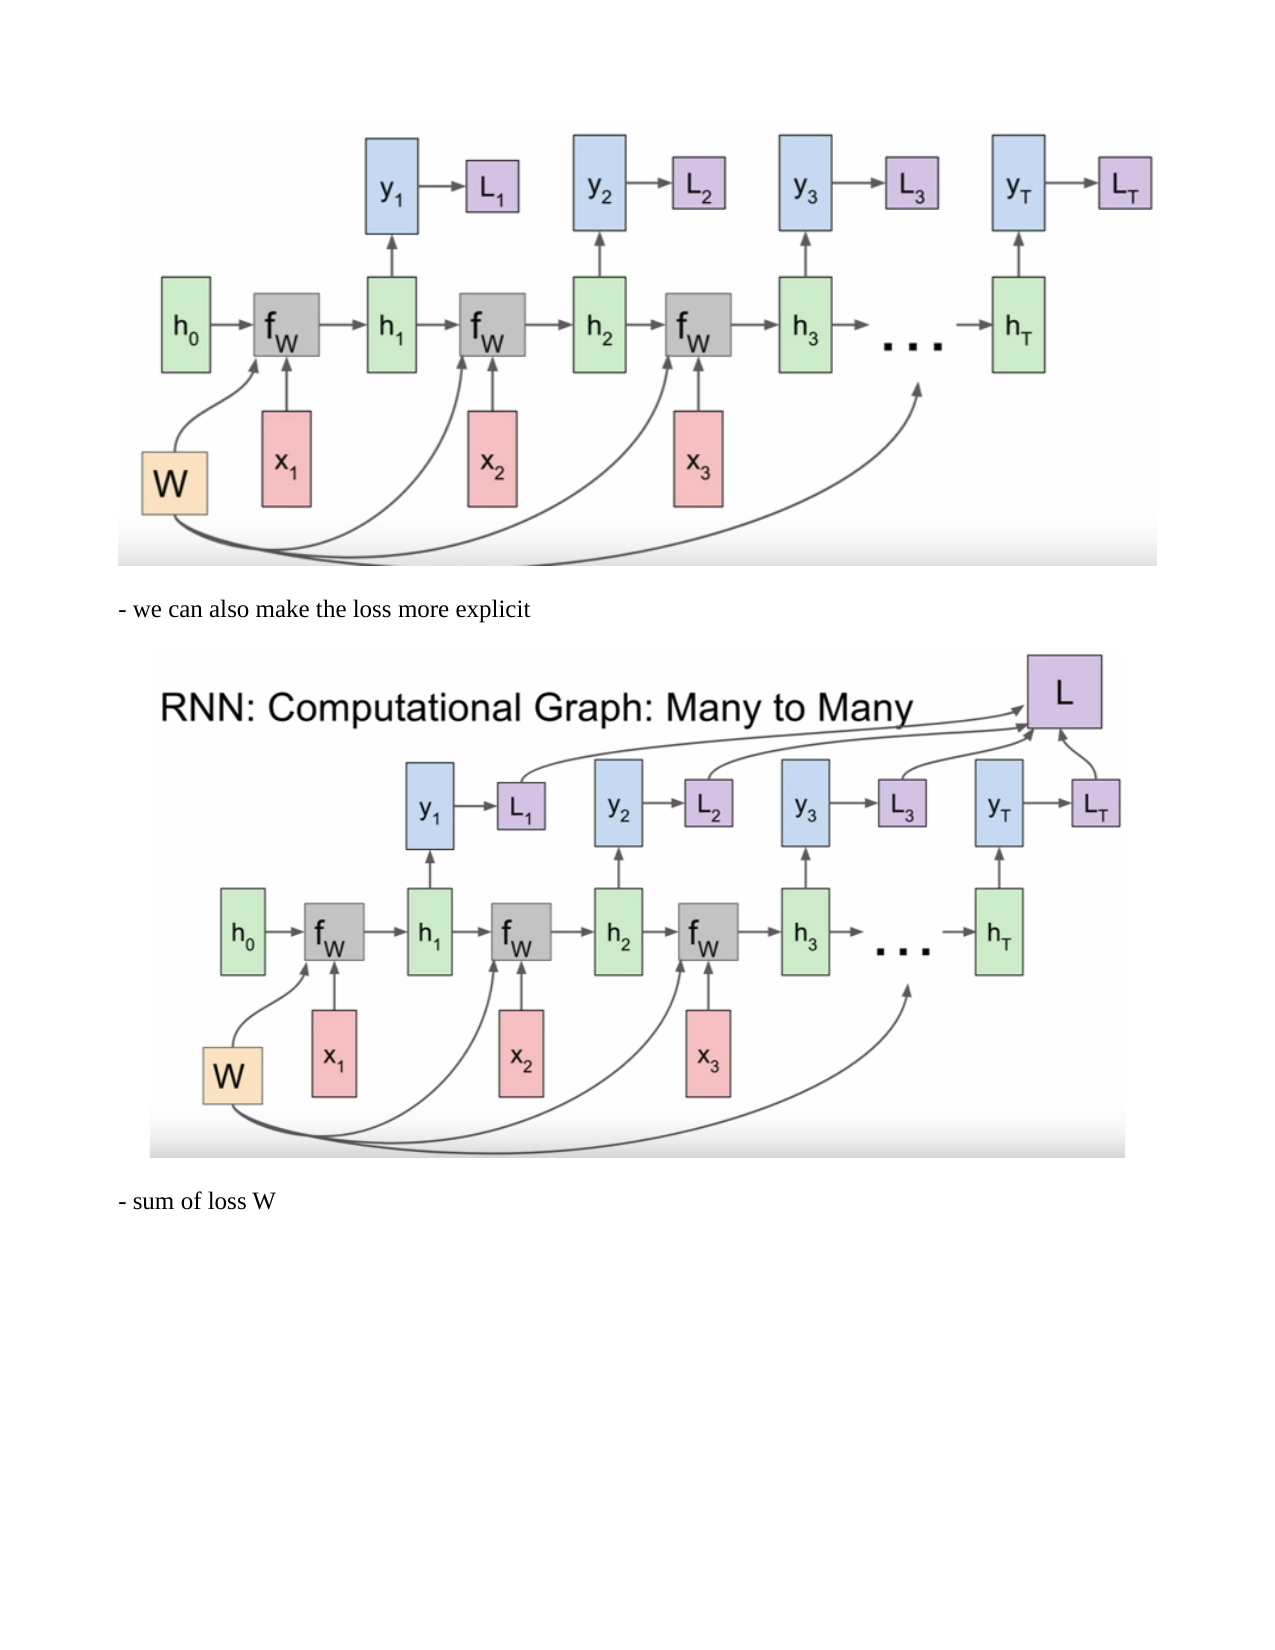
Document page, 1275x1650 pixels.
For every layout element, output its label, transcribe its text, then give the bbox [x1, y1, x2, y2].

picture [118, 118, 1157, 566]
text - we can also make the loss more explicit [118, 594, 1157, 623]
picture [149, 651, 1126, 1158]
text - sum of loss W [118, 1186, 1157, 1215]
